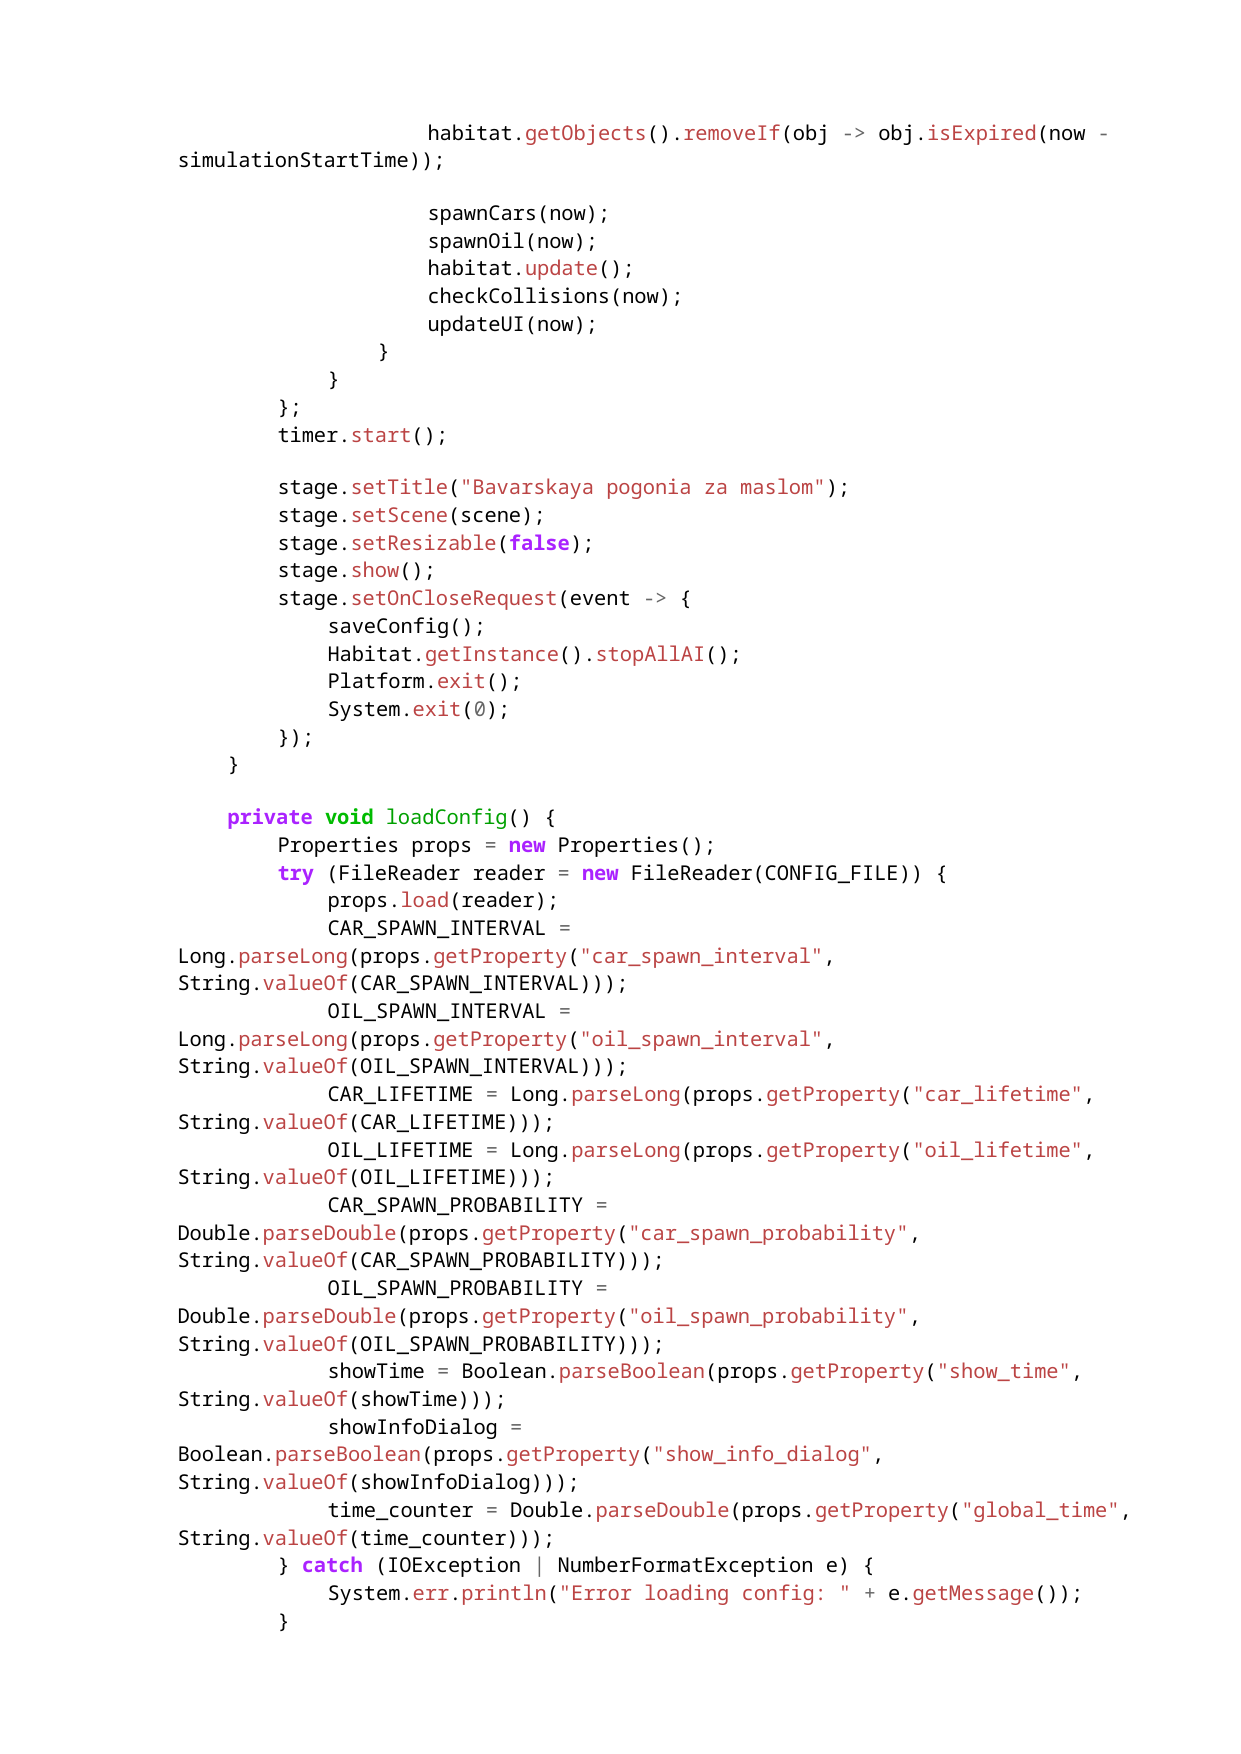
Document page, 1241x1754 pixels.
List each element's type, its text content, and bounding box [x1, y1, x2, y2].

text habitat.getObjects().removeIf(obj -> obj.isExpired(now - simulationStartTime)); [177, 118, 1152, 173]
text timer.start(); [177, 420, 1152, 448]
text }; [177, 392, 1152, 420]
text stage.setOnCloseRequest(event -> { [177, 584, 1152, 611]
text }); [177, 722, 1152, 750]
text Habitat.getInstance().stopAllAI(); [177, 639, 1152, 667]
text updateUI(now); [177, 309, 1152, 337]
text stage.setScene(scene); [177, 501, 1152, 528]
text CAR_SPAWN_PROBABILITY = Double.parseDouble(props.getProperty("car_spawn_probability", String.valueOf(CAR_SPAWN_PROBABILITY))); [177, 1191, 1152, 1274]
text showTime = Boolean.parseBoolean(props.getProperty("show_time", String.valueOf(showTime))); [177, 1357, 1152, 1412]
text stage.setTitle("Bavarskaya pogonia za maslom"); [177, 473, 1152, 501]
text OIL_SPAWN_INTERVAL = Long.parseLong(props.getProperty("oil_spawn_interval", String.valueOf(OIL_SPAWN_INTERVAL))); [177, 997, 1152, 1080]
text CAR_SPAWN_INTERVAL = Long.parseLong(props.getProperty("car_spawn_interval", String.valueOf(CAR_SPAWN_INTERVAL))); [177, 913, 1152, 997]
text saveConfig(); [177, 611, 1152, 639]
text private void loadConfig() { [177, 803, 1152, 830]
text } [177, 1606, 1152, 1634]
text System.exit(0); [177, 694, 1152, 722]
text CAR_LIFETIME = Long.parseLong(props.getProperty("car_lifetime", String.valueOf(CAR_LIFETIME))); [177, 1080, 1152, 1135]
text spawnCars(now); [177, 198, 1152, 226]
text time_counter = Double.parseDouble(props.getProperty("global_time", String.valueOf(time_counter))); [177, 1495, 1152, 1551]
text props.load(reader); [177, 886, 1152, 913]
text habitat.update(); [177, 254, 1152, 282]
text stage.show(); [177, 556, 1152, 584]
text spawnOil(now); [177, 226, 1152, 254]
text try (FileReader reader = new FileReader(CONFIG_FILE)) { [177, 858, 1152, 886]
text Properties props = new Properties(); [177, 830, 1152, 858]
text stage.setResizable(false); [177, 528, 1152, 556]
text } [177, 337, 1152, 365]
text OIL_SPAWN_PROBABILITY = Double.parseDouble(props.getProperty("oil_spawn_probability", String.valueOf(OIL_SPAWN_PROBABILITY))); [177, 1274, 1152, 1357]
text System.err.println("Error loading config: " + e.getMessage()); [177, 1578, 1152, 1606]
text Platform.exit(); [177, 667, 1152, 694]
text OIL_LIFETIME = Long.parseLong(props.getProperty("oil_lifetime", String.valueOf(OIL_LIFETIME))); [177, 1135, 1152, 1191]
text } [177, 750, 1152, 778]
text showInfoDialog = Boolean.parseBoolean(props.getProperty("show_info_dialog", String.valueOf(showInfoDialog))); [177, 1412, 1152, 1495]
text } [177, 365, 1152, 392]
text } catch (IOException | NumberFormatException e) { [177, 1551, 1152, 1578]
text checkCollisions(now); [177, 282, 1152, 309]
